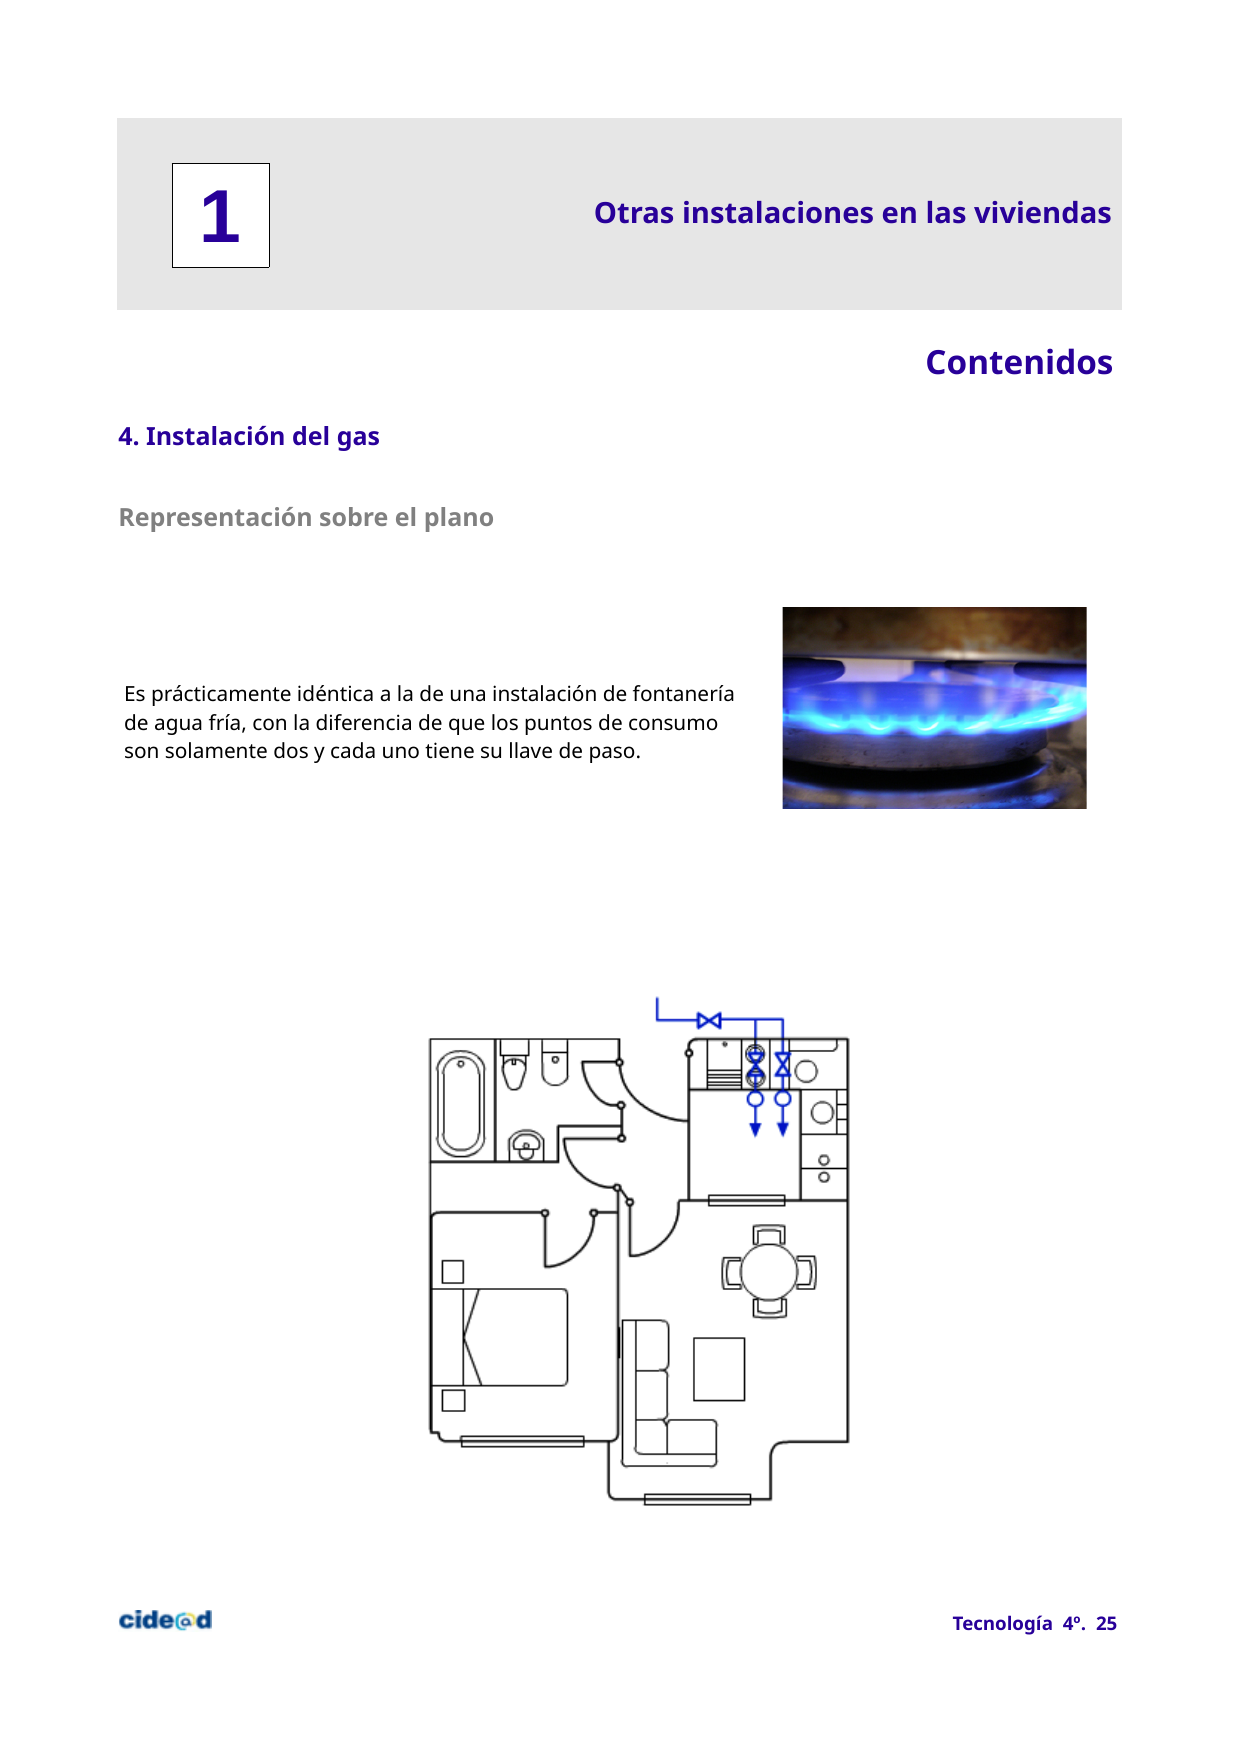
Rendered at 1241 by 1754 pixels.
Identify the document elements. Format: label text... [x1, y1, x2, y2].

picture [118, 1610, 212, 1632]
table_header Otras instalaciones en las viviendas [117, 118, 1122, 310]
text Representación sobre el plano [118, 499, 1122, 533]
text 4. Instalación del gas [118, 419, 1122, 453]
picture [782, 607, 1087, 809]
table_header [748, 601, 1122, 843]
picture [369, 985, 878, 1534]
table_header Es prácticamente idéntica a la de una instalación de fontanería de agua fría, con la diferencia de que los puntos de consumo son solamente dos y cada uno tiene su llave de paso. [118, 601, 747, 843]
text Contenidos [118, 339, 1122, 384]
